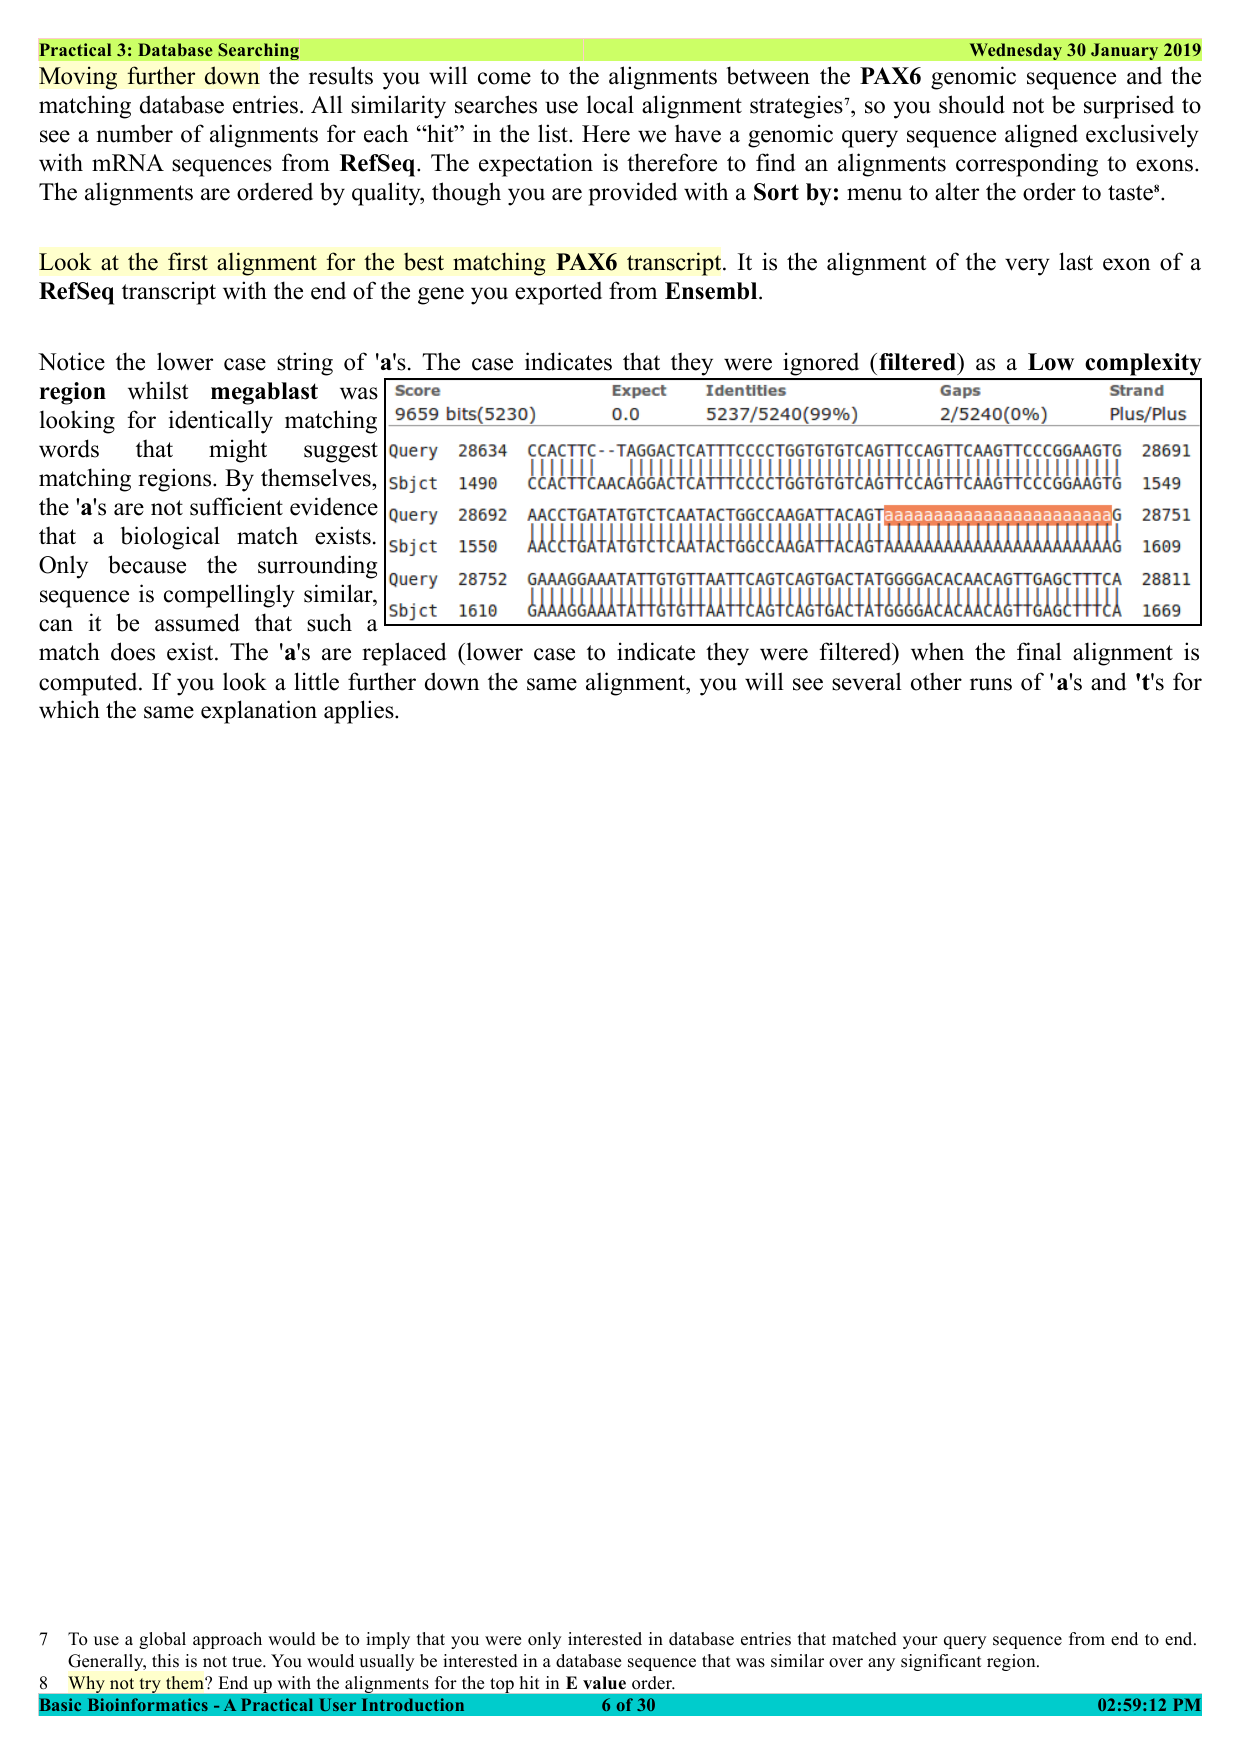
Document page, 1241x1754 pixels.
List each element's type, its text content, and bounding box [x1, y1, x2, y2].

text To use a global approach would be to imply that you were only interested in database entries that matched your query sequence from end to end. Generally, this is not true. You would usually be interested in a database sequence that was similar over any significant region. [38, 1627, 1202, 1671]
text Why not try them? End up with the alignments for the top hit in E value order. [38, 1671, 1202, 1693]
text Notice the lower case string of 'a's. The case indicates that they were ignored (filtered) as a Low complexity region whilst megablast was looking for identically matching words that might suggest matching regions. By themselves, the 'a's are not sufficient evidence that a biological match exists. Only because the surrounding sequence is compellingly similar, can it be assumed that such a match does exist. The 'a's are replaced (lower case to indicate they were filtered) when the final alignment is computed. If you look a little further down the same alignment, you will see several other runs of 'a's and 't's for which the same explanation applies. [38, 347, 1202, 724]
text Look at the first alignment for the best matching PAX6 transcript. It is the alignment of the very last exon of a RefSeq transcript with the end of the gene you exported from Ensembl. [38, 247, 1202, 305]
picture [386, 380, 1200, 624]
text Moving further down the results you will come to the alignments between the PAX6 genomic sequence and the matching database entries. All similarity searches use local alignment strategies, so you should not be surprised to see a number of alignments for each “hit” in the list. Here we have a genomic query sequence aligned exclusively with mRNA sequences from RefSeq. The expectation is therefore to find an alignments corresponding to exons. The alignments are ordered by quality, though you are provided with a Sort by: menu to alter the order to taste. [38, 61, 1202, 206]
